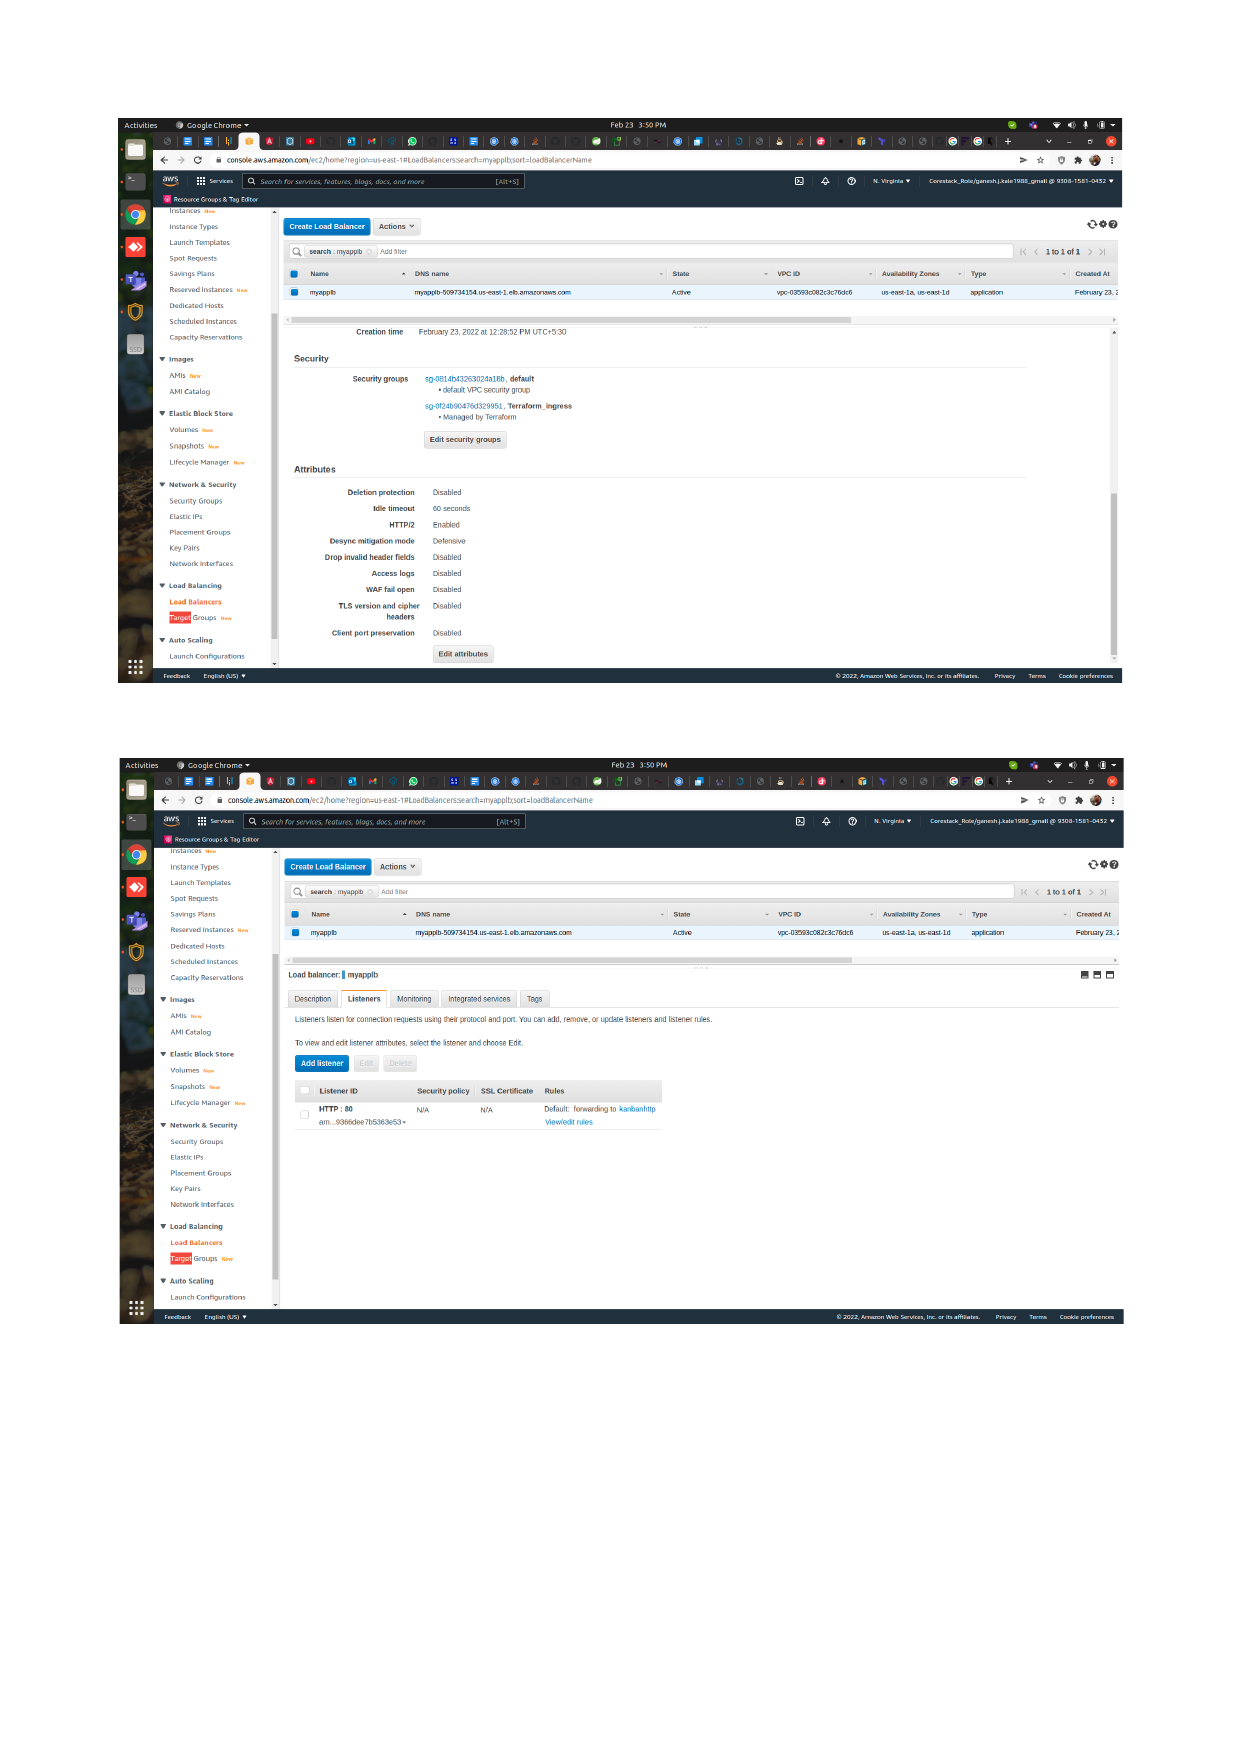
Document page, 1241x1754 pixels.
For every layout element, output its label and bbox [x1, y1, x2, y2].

picture [118, 118, 1123, 683]
picture [119, 758, 1124, 1324]
